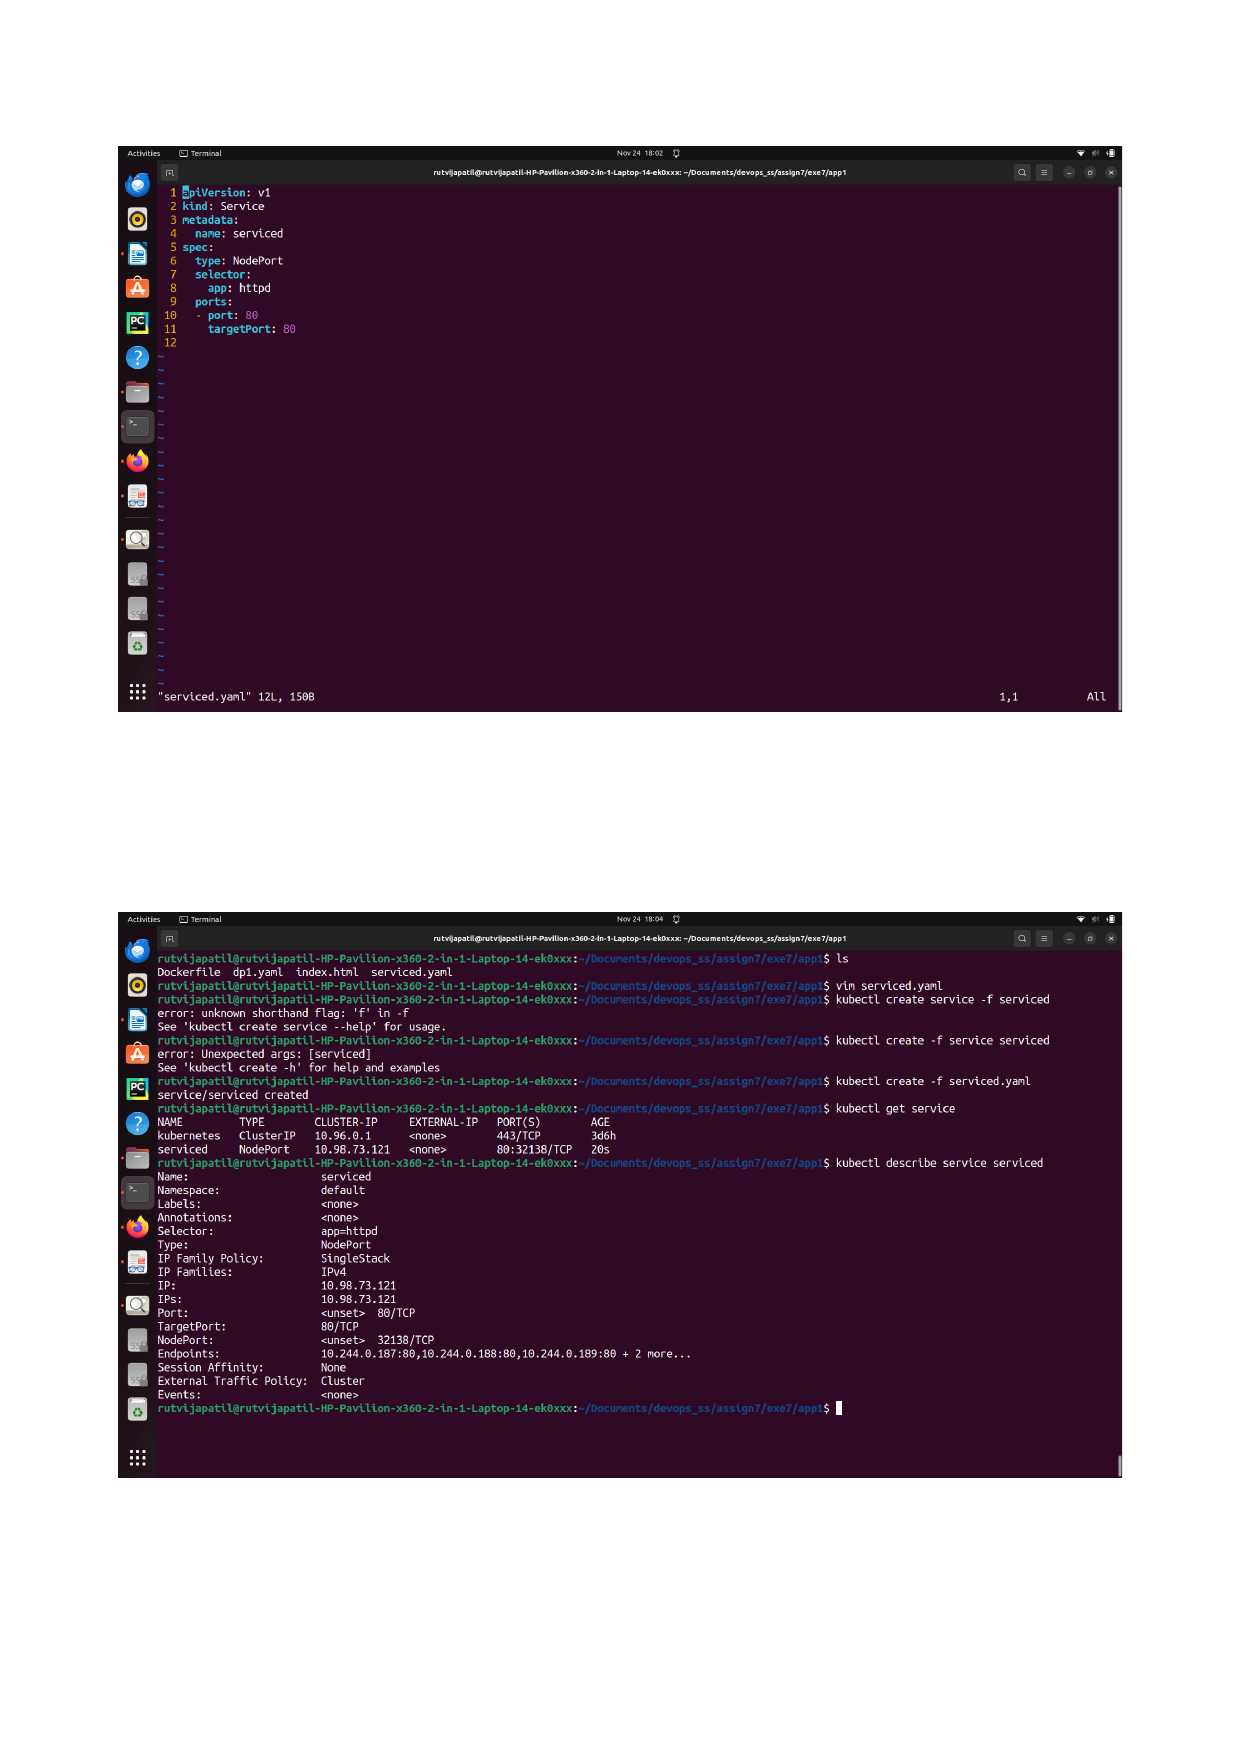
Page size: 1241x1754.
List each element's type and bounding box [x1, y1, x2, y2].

picture [118, 146, 1123, 712]
picture [118, 912, 1123, 1478]
